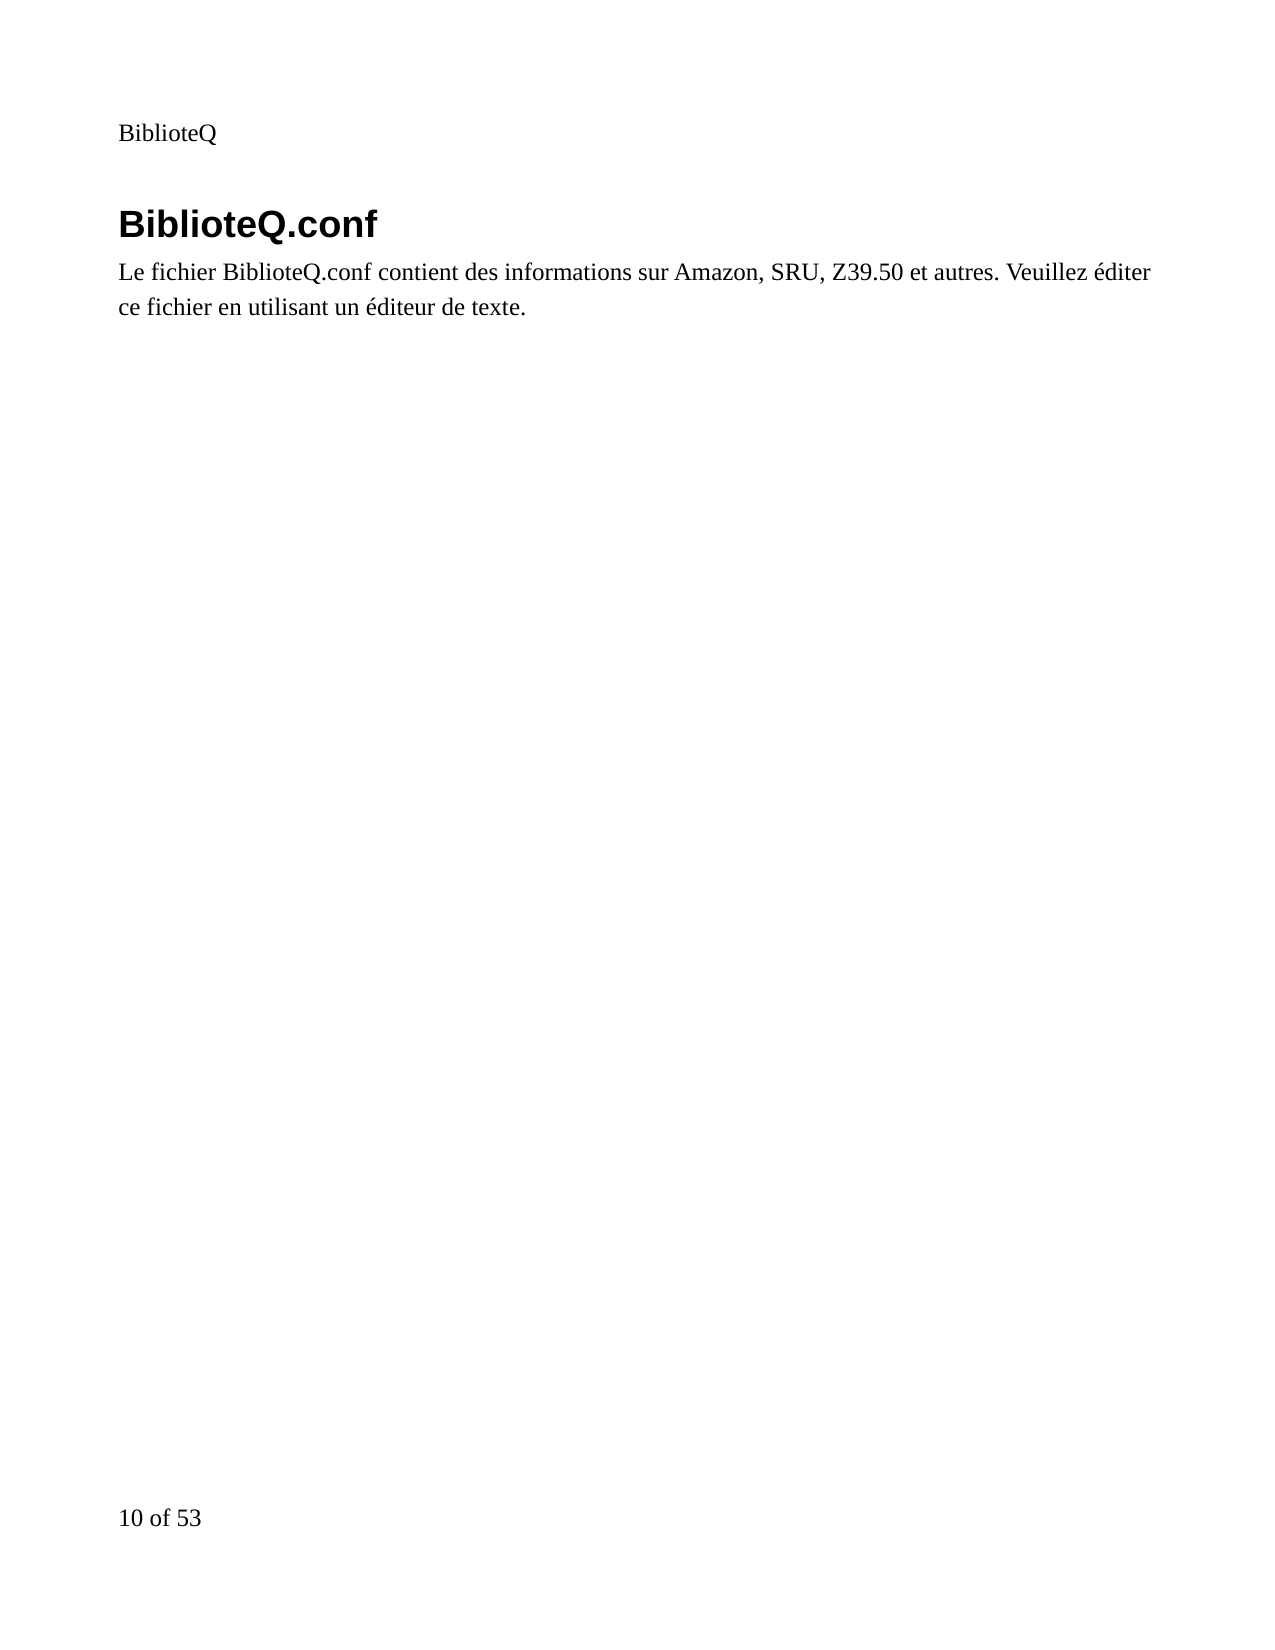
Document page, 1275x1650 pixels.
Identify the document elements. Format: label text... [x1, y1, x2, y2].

text Le fichier BiblioteQ.conf contient des informations sur Amazon, SRU, Z39.50 et autres. Veuillez éditer ce fichier en utilisant un éditeur de texte. [118, 257, 1157, 321]
subtitle BiblioteQ.conf [118, 201, 1157, 245]
